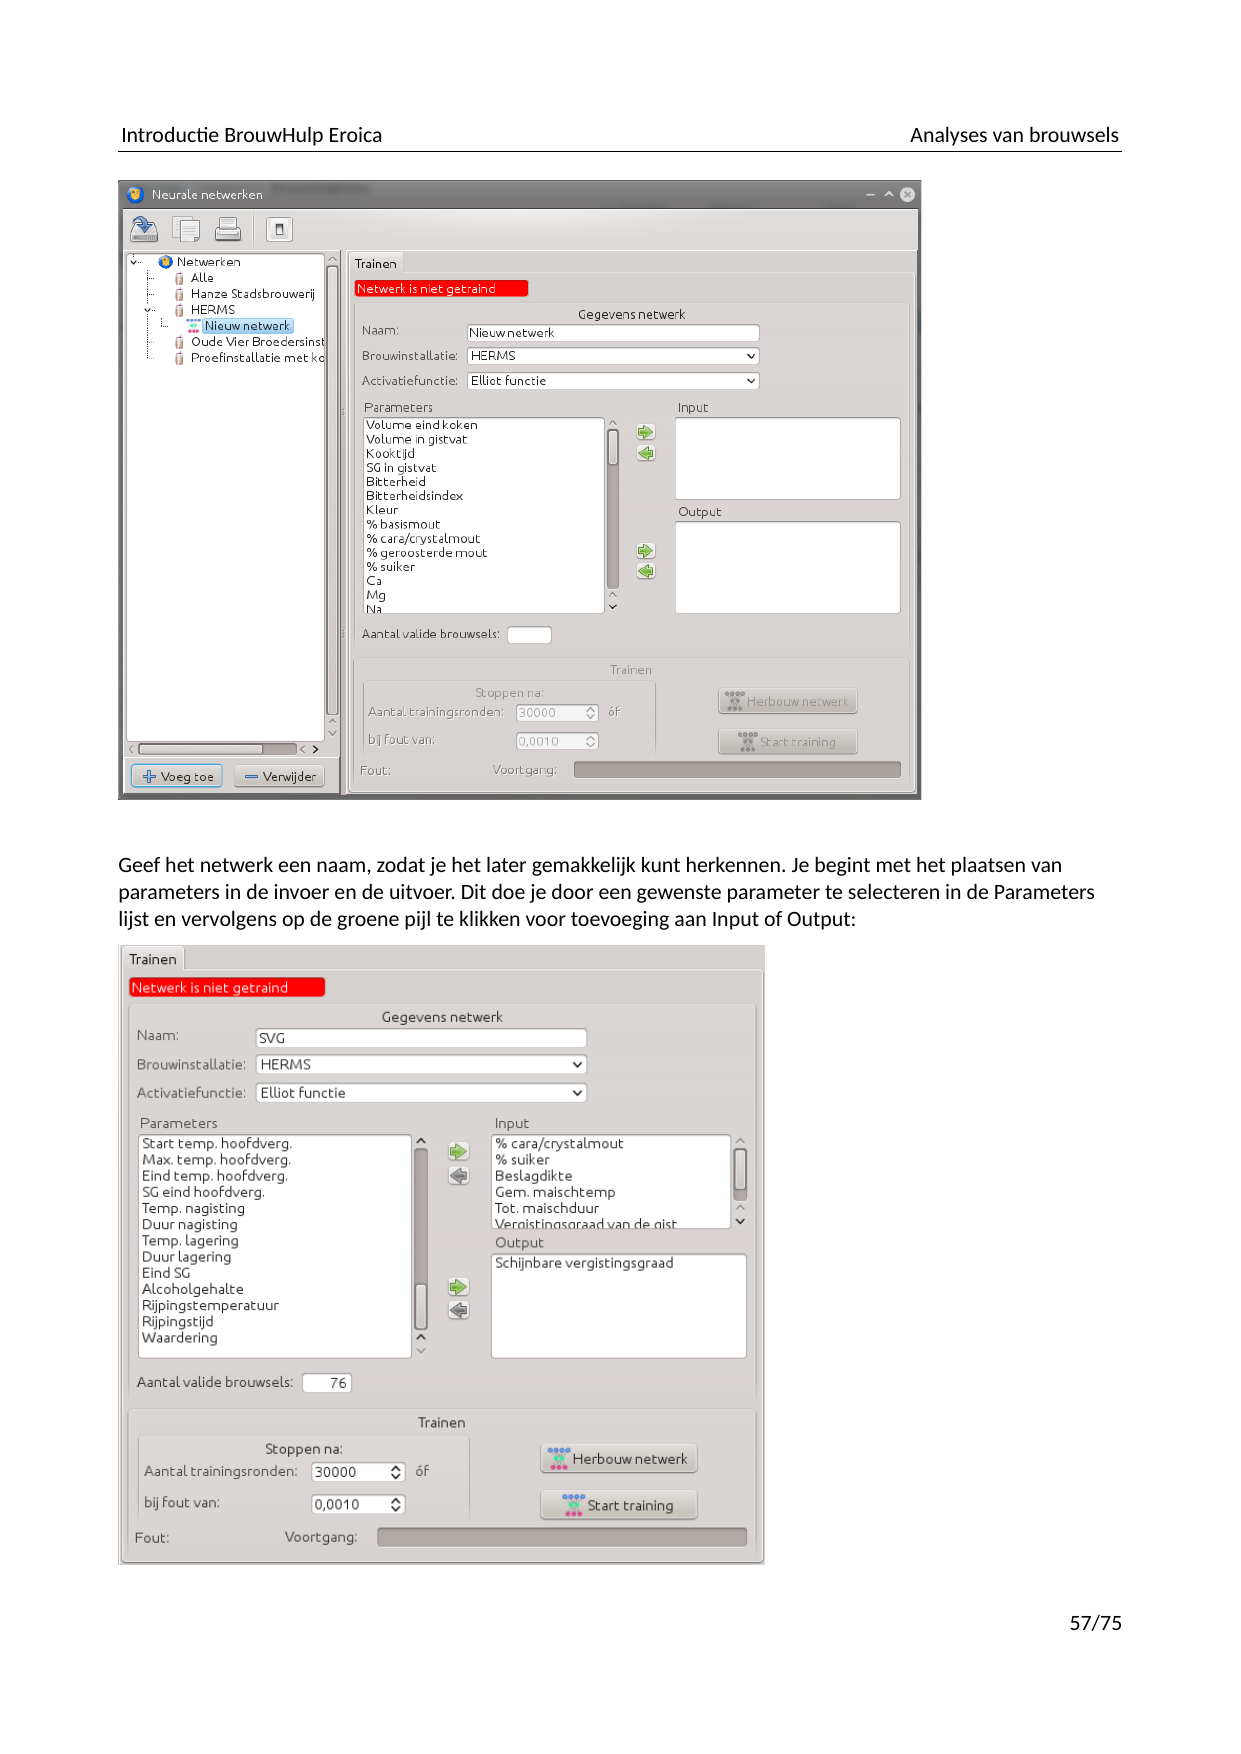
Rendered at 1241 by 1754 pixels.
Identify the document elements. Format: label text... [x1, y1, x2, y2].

picture [118, 180, 922, 800]
text Geef het netwerk een naam, zodat je het later gemakkelijk kunt herkennen. Je begint met het plaatsen van parameters in de invoer en de uitvoer. Dit doe je door een gewenste parameter te selecteren in de Parameters lijst en vervolgens op de groene pijl te klikken voor toevoeging aan Input of Output: [118, 852, 1122, 932]
picture [118, 944, 765, 1565]
